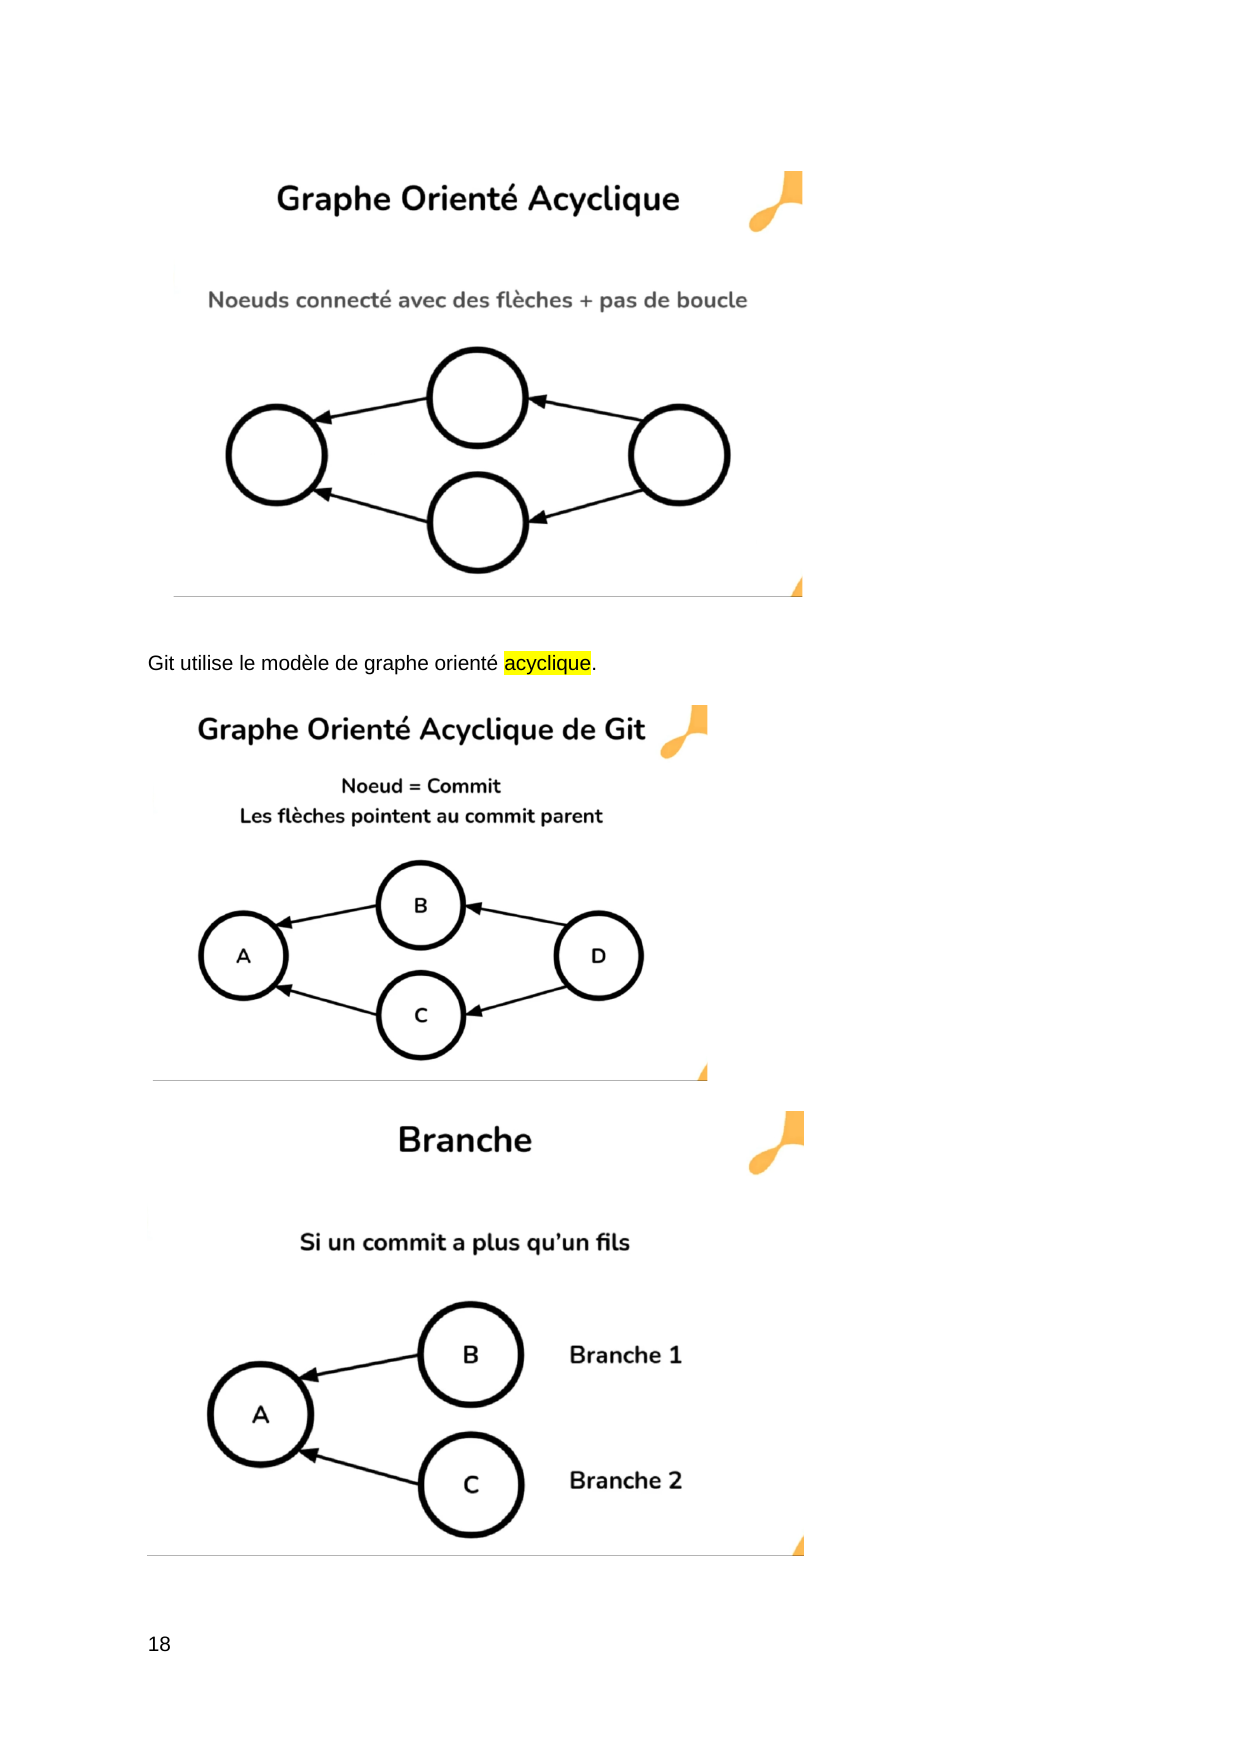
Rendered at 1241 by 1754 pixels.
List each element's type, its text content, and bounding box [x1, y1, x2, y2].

picture [173, 171, 803, 597]
text Git utilise le modèle de graphe orienté acyclique. [148, 651, 1093, 675]
picture [152, 705, 708, 1081]
picture [147, 1111, 804, 1556]
